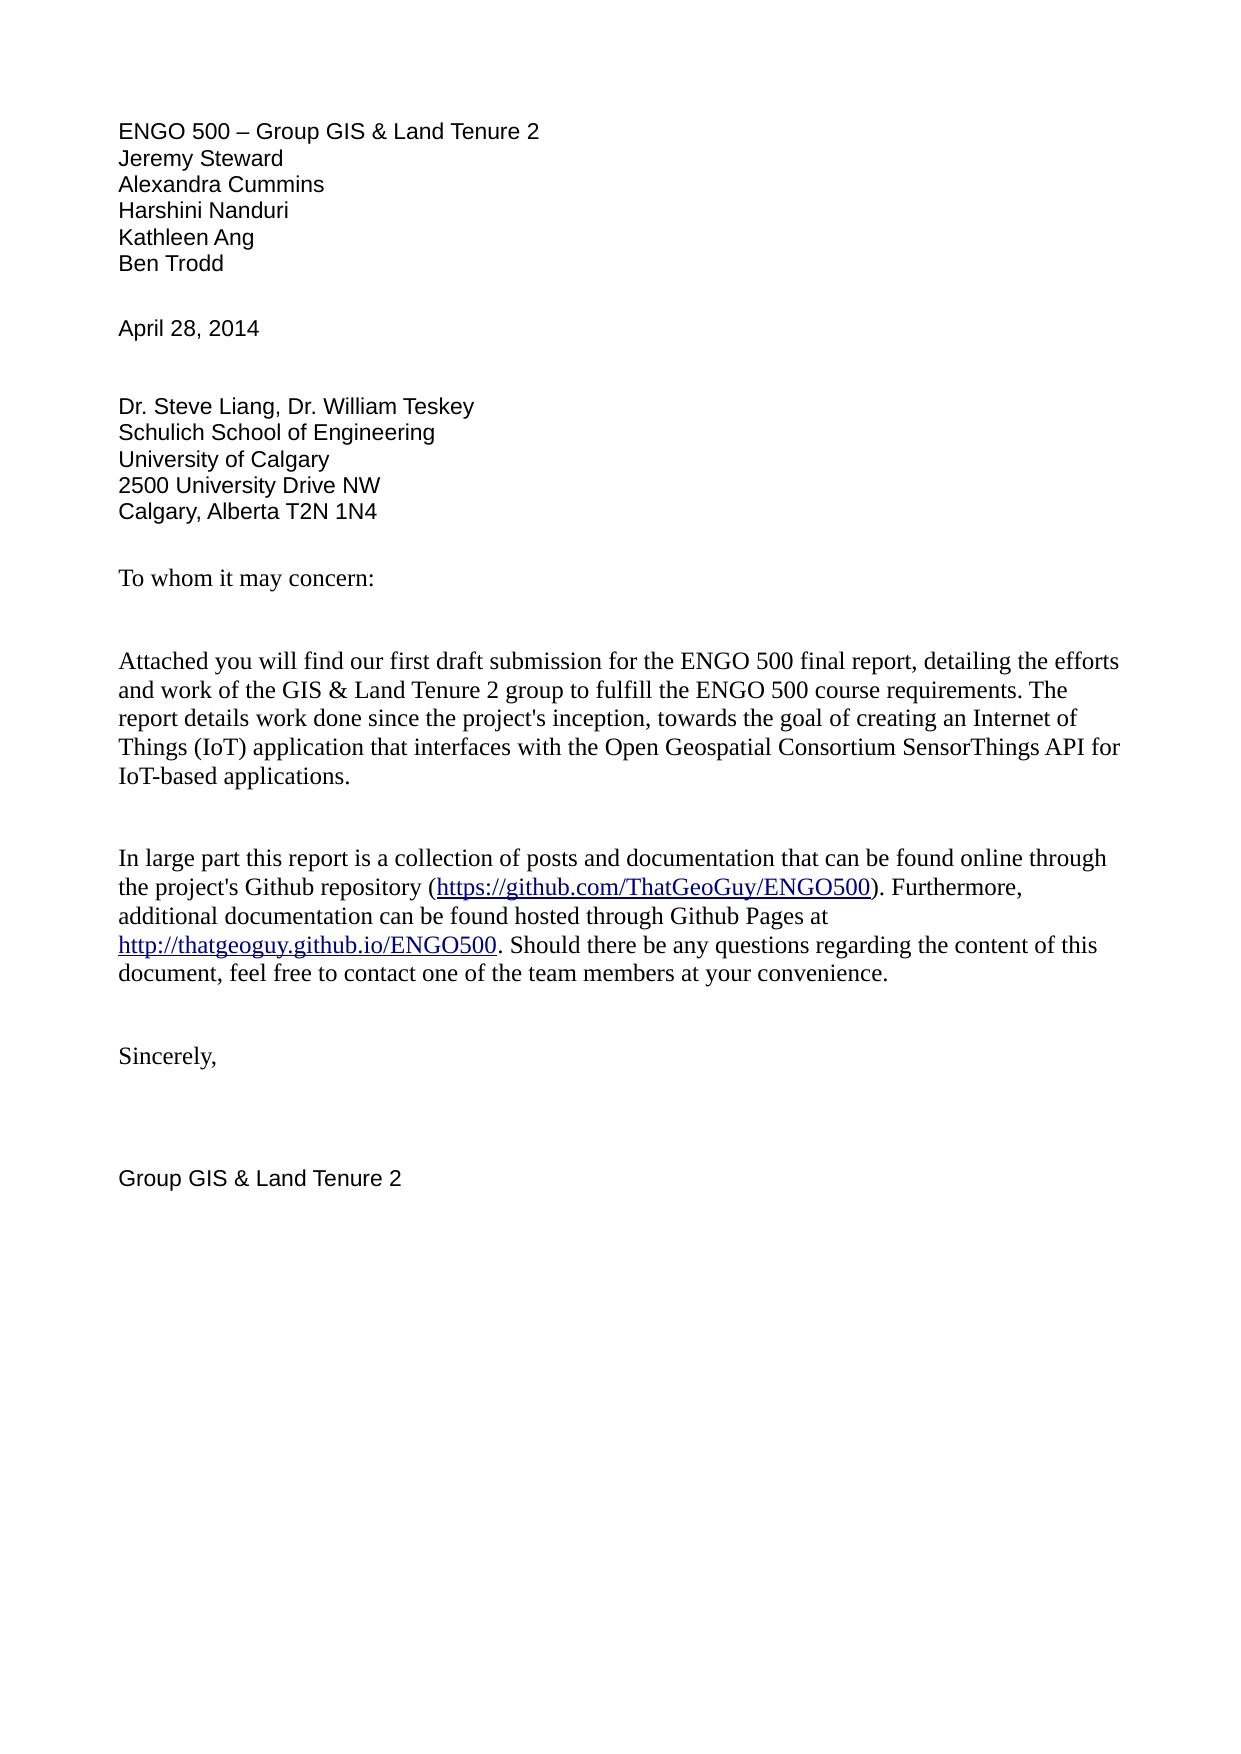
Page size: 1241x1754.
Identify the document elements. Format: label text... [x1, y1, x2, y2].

text Dr. Steve Liang, Dr. William Teskey [118, 393, 1122, 419]
text Harshini Nanduri [118, 197, 1122, 223]
text Jeremy Steward [118, 144, 1122, 171]
text Sincerely, [118, 1041, 1122, 1070]
text 2500 University Drive NW [118, 472, 1122, 498]
text To whom it may concern: [118, 563, 1122, 592]
text In large part this report is a collection of posts and documentation that can be found online through the project's Github repository (https://github.com/ThatGeoGuy/ENGO500). Furthermore, additional documentation can be found hosted through Github Pages at http://thatgeoguy.github.io/ENGO500. Should there be any questions regarding the content of this document, feel free to contact one of the team members at your convenience. [118, 843, 1122, 987]
text Ben Trodd [118, 250, 1122, 276]
text ENGO 500 – Group GIS & Land Tenure 2 [118, 118, 1122, 144]
text April 28, 2014 [118, 315, 1122, 341]
text Alexandra Cummins [118, 171, 1122, 197]
text Kathleen Ang [118, 223, 1122, 250]
text Group GIS & Land Tenure 2 [118, 1165, 1122, 1191]
text Calgary, Alberta T2N 1N4 [118, 498, 1122, 524]
text Attached you will find our first draft submission for the ENGO 500 final report, detailing the efforts and work of the GIS & Land Tenure 2 group to fulfill the ENGO 500 course requirements. The report details work done since the project's inception, towards the goal of creating an Internet of Things (IoT) application that interfaces with the Open Geospatial Consortium SensorThings API for IoT-based applications. [118, 646, 1122, 790]
text Schulich School of Engineering [118, 419, 1122, 446]
text University of Calgary [118, 446, 1122, 472]
